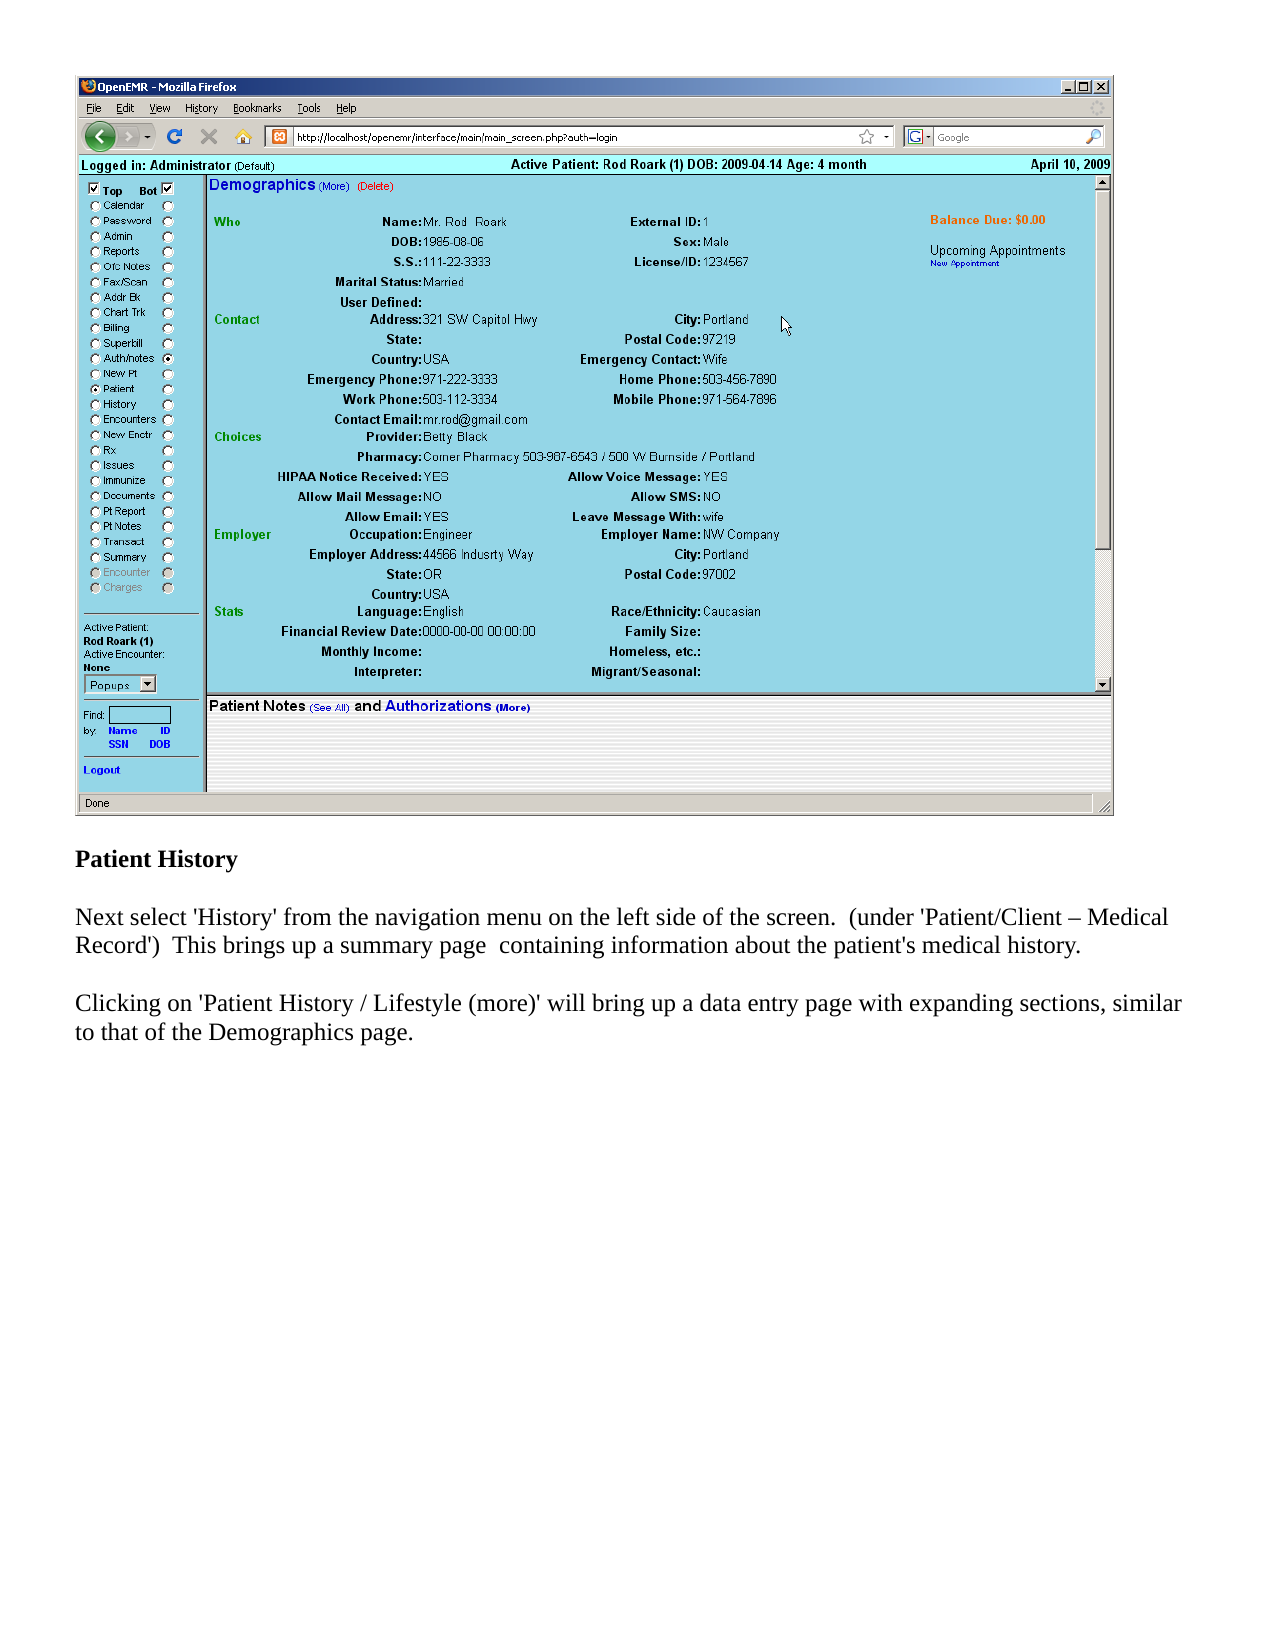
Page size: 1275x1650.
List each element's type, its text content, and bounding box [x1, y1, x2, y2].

picture [75, 75, 1114, 816]
text Next select 'History' from the navigation menu on the left side of the screen. (under 'Patient/Client – Medical Record') This brings up a summary page containing information about the patient's medical history. [75, 902, 1200, 959]
text Patient History [75, 844, 1200, 873]
text Clicking on 'Patient History / Lifestyle (more)' will bring up a data entry page with expanding sections, similar to that of the Demographics page. [75, 988, 1200, 1045]
